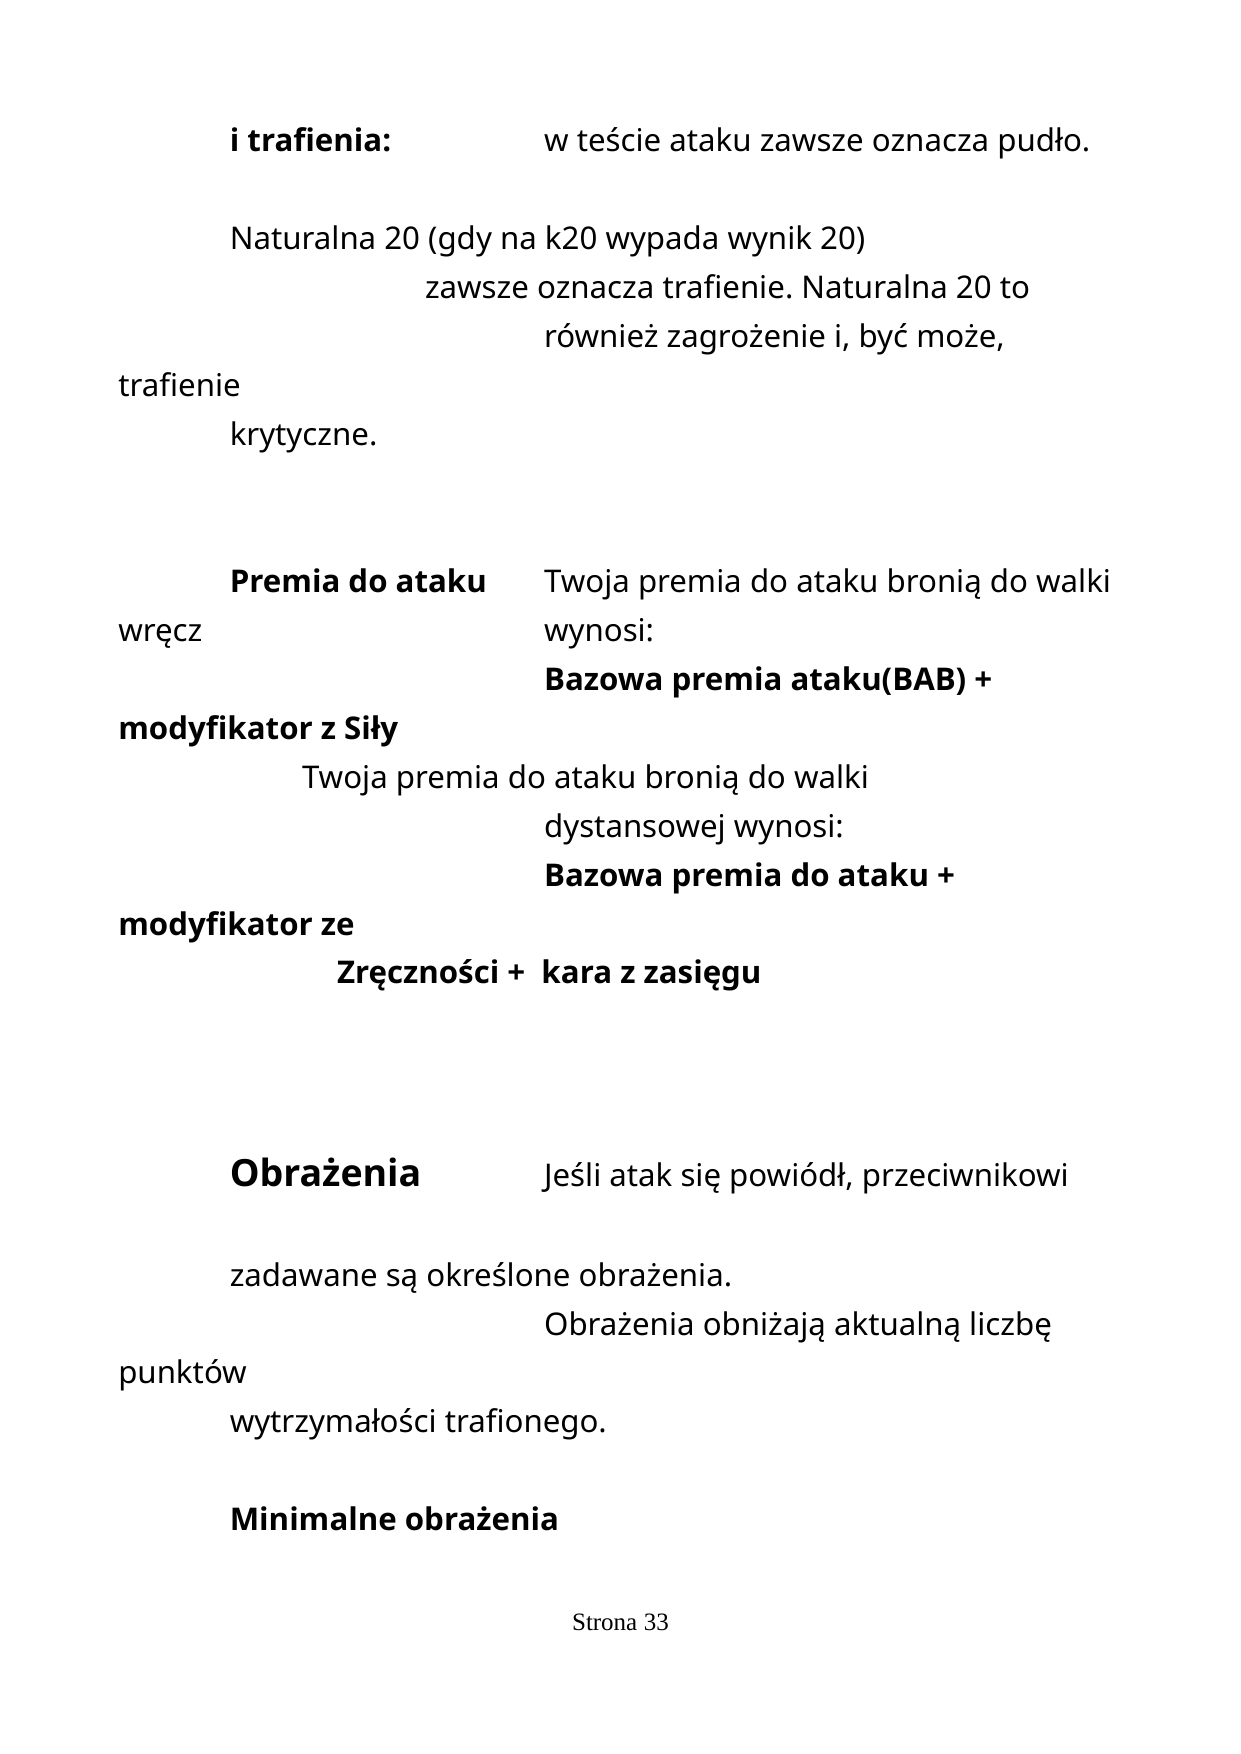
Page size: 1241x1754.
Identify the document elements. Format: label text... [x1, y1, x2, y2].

text Bazowa premia do ataku + modyfikator ze Zręczności + kara z zasięgu [118, 852, 1122, 993]
text Premia do ataku Twoja premia do ataku bronią do walki wręcz wynosi: Bazowa premia ataku(BAB) + modyfikator z Siły Twoja premia do ataku bronią do walki dystansowej wynosi: [118, 559, 1122, 846]
text i trafienia: w teście ataku zawsze oznacza pudło. Naturalna 20 (gdy na k20 wypada wynik 20) zawsze oznacza trafienie. Naturalna 20 to również zagrożenie i, być może, trafienie krytyczne. [118, 118, 1122, 454]
text Obrażenia obniżają aktualną liczbę punktów wytrzymałości trafionego. [118, 1302, 1122, 1442]
text Obrażenia Jeśli atak się powiódł, przeciwnikowi zadawane są określone obrażenia. [118, 1146, 1122, 1295]
text Minimalne obrażenia [118, 1497, 1122, 1540]
